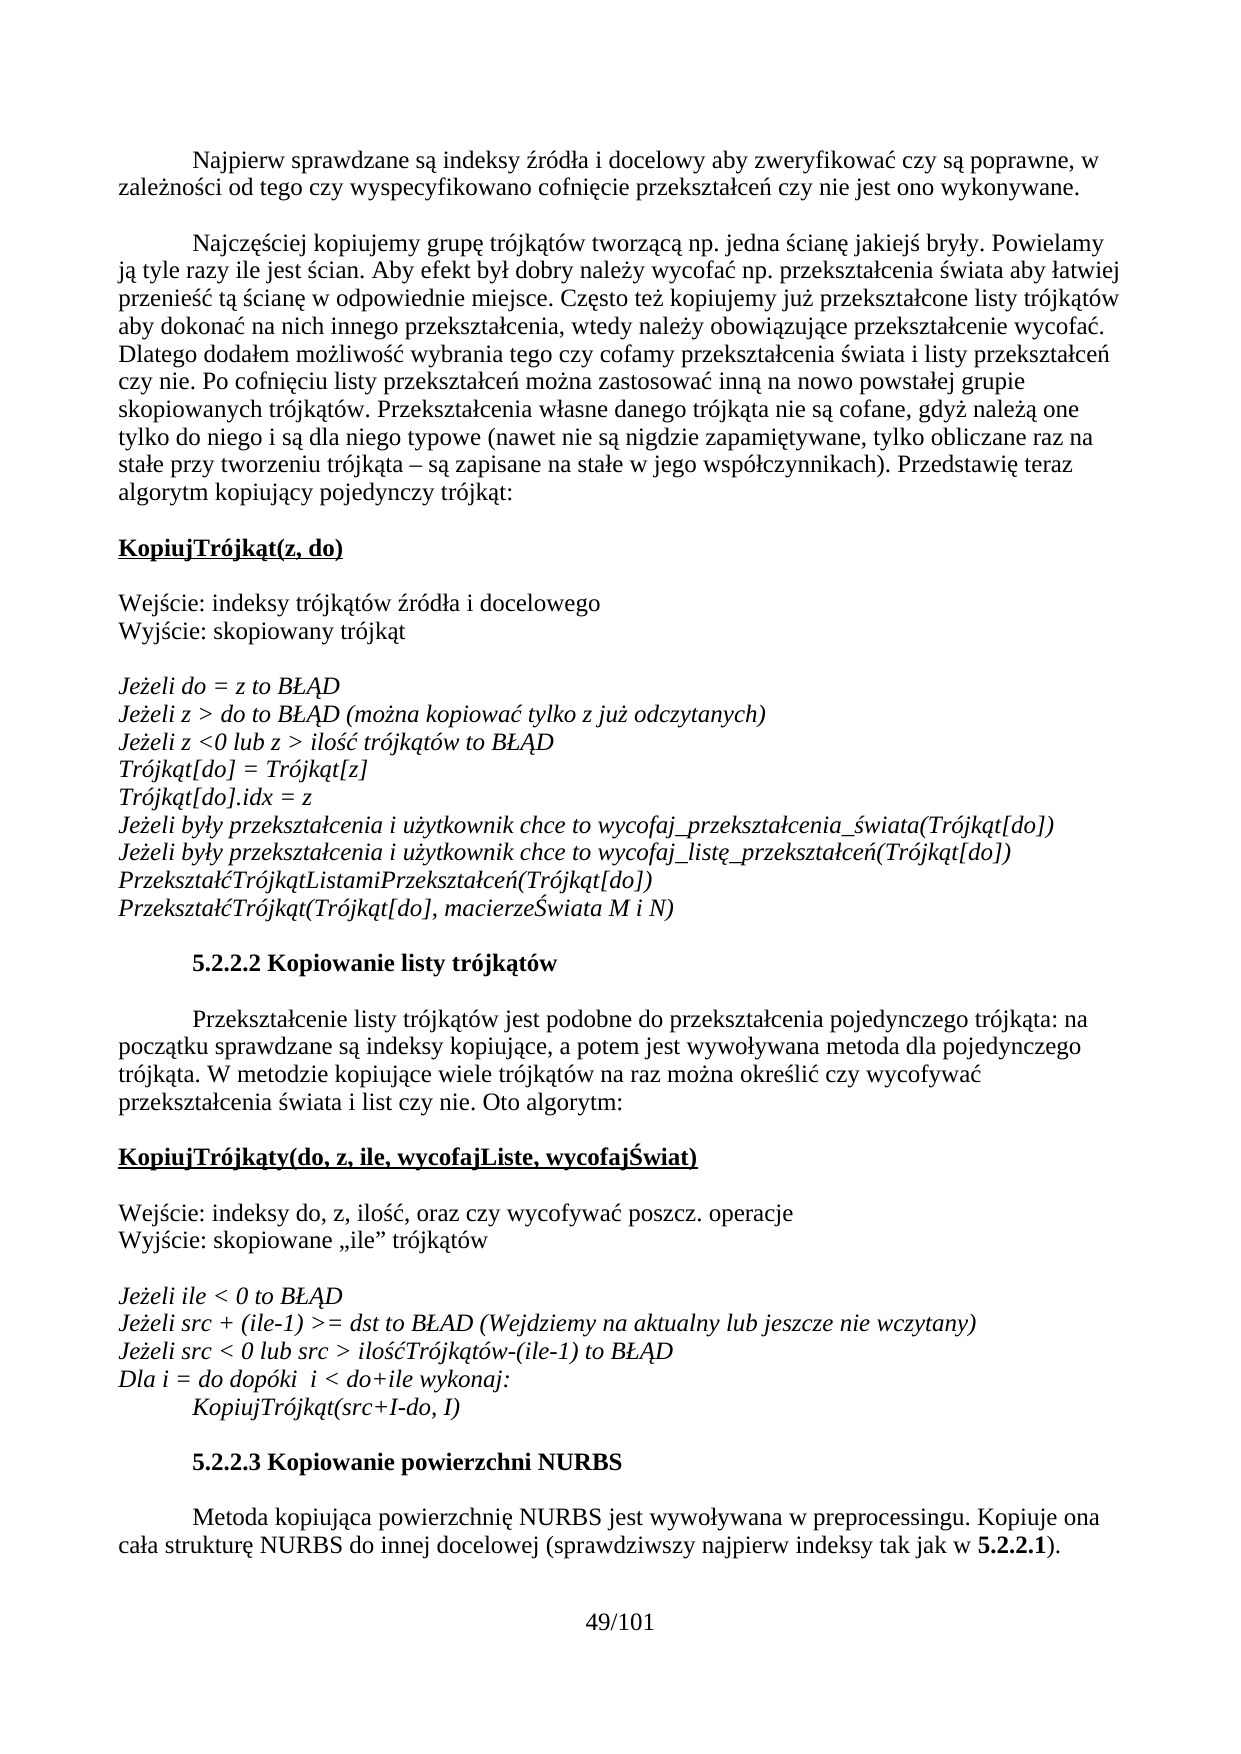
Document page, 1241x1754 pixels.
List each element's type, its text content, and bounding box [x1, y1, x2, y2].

text Wejście: indeksy trójkątów źródła i docelowego [118, 589, 1122, 617]
text KopiujTrójkąt(z, do) [118, 534, 1122, 561]
text Trójkąt[do] = Trójkąt[z] [118, 755, 1122, 783]
text Wyjście: skopiowane „ile” trójkątów [118, 1226, 1122, 1254]
subtitle Jeżeli do = z to BŁĄD [118, 672, 1122, 700]
text Jeżeli z > do to BŁĄD (można kopiować tylko z już odczytanych) [118, 700, 1122, 728]
text PrzekształćTrójkąt(Trójkąt[do], macierzeŚwiata M i N) [118, 894, 1122, 922]
text PrzekształćTrójkątListamiPrzekształceń(Trójkąt[do]) [118, 866, 1122, 894]
text KopiujTrójkąty(do, z, ile, wycofajListe, wycofajŚwiat) [118, 1143, 1122, 1171]
text Jeżeli z <0 lub z > ilość trójkątów to BŁĄD [118, 728, 1122, 755]
text Dla i = do dopóki i < do+ile wykonaj: [118, 1365, 1122, 1393]
text Jeżeli ile < 0 to BŁĄD [118, 1282, 1122, 1309]
text Najpierw sprawdzane są indeksy źródła i docelowy aby zweryfikować czy są poprawne, w zależności od tego czy wyspecyfikowano cofnięcie przekształceń czy nie jest ono wykonywane. [118, 146, 1122, 201]
subtitle Trójkąt[do].idx = z [118, 783, 1122, 811]
text Metoda kopiująca powierzchnię NURBS jest wywoływana w preprocessingu. Kopiuje ona cała strukturę NURBS do innej docelowej (sprawdziwszy najpierw indeksy tak jak w 5.2.2.1). [118, 1503, 1122, 1559]
text Wejście: indeksy do, z, ilość, oraz czy wycofywać poszcz. operacje [118, 1199, 1122, 1226]
text Jeżeli były przekształcenia i użytkownik chce to wycofaj_przekształcenia_świata(Trójkąt[do]) [118, 811, 1122, 838]
text Jeżeli src + (ile-1) >= dst to BŁAD (Wejdziemy na aktualny lub jeszcze nie wczytany) [118, 1309, 1122, 1337]
text Najczęściej kopiujemy grupę trójkątów tworzącą np. jedna ścianę jakiejś bryły. Powielamy ją tyle razy ile jest ścian. Aby efekt był dobry należy wycofać np. przekształcenia świata aby łatwiej przenieść tą ścianę w odpowiednie miejsce. Często też kopiujemy już przekształcone listy trójkątów aby dokonać na nich innego przekształcenia, wtedy należy obowiązujące przekształcenie wycofać. Dlatego dodałem możliwość wybrania tego czy cofamy przekształcenia świata i listy przekształceń czy nie. Po cofnięciu listy przekształceń można zastosować inną na nowo powstałej grupie skopiowanych trójkątów. Przekształcenia własne danego trójkąta nie są cofane, gdyż należą one tylko do niego i są dla niego typowe (nawet nie są nigdzie zapamiętywane, tylko obliczane raz na stałe przy tworzeniu trójkąta – są zapisane na stałe w jego współczynnikach). Przedstawię teraz algorytm kopiujący pojedynczy trójkąt: [118, 229, 1122, 506]
subtitle Wyjście: skopiowany trójkąt [118, 617, 1122, 644]
text KopiujTrójkąt(src+I-do, I) [118, 1393, 1122, 1420]
text Jeżeli były przekształcenia i użytkownik chce to wycofaj_listę_przekształceń(Trójkąt[do]) [118, 838, 1122, 866]
text Jeżeli src < 0 lub src > ilośćTrójkątów-(ile-1) to BŁĄD [118, 1337, 1122, 1365]
text 5.2.2.2 Kopiowanie listy trójkątów [118, 949, 1122, 977]
text 5.2.2.3 Kopiowanie powierzchni NURBS [118, 1448, 1122, 1476]
text Przekształcenie listy trójkątów jest podobne do przekształcenia pojedynczego trójkąta: na początku sprawdzane są indeksy kopiujące, a potem jest wywoływana metoda dla pojedynczego trójkąta. W metodzie kopiujące wiele trójkątów na raz można określić czy wycofywać przekształcenia świata i list czy nie. Oto algorytm: [118, 1005, 1122, 1116]
